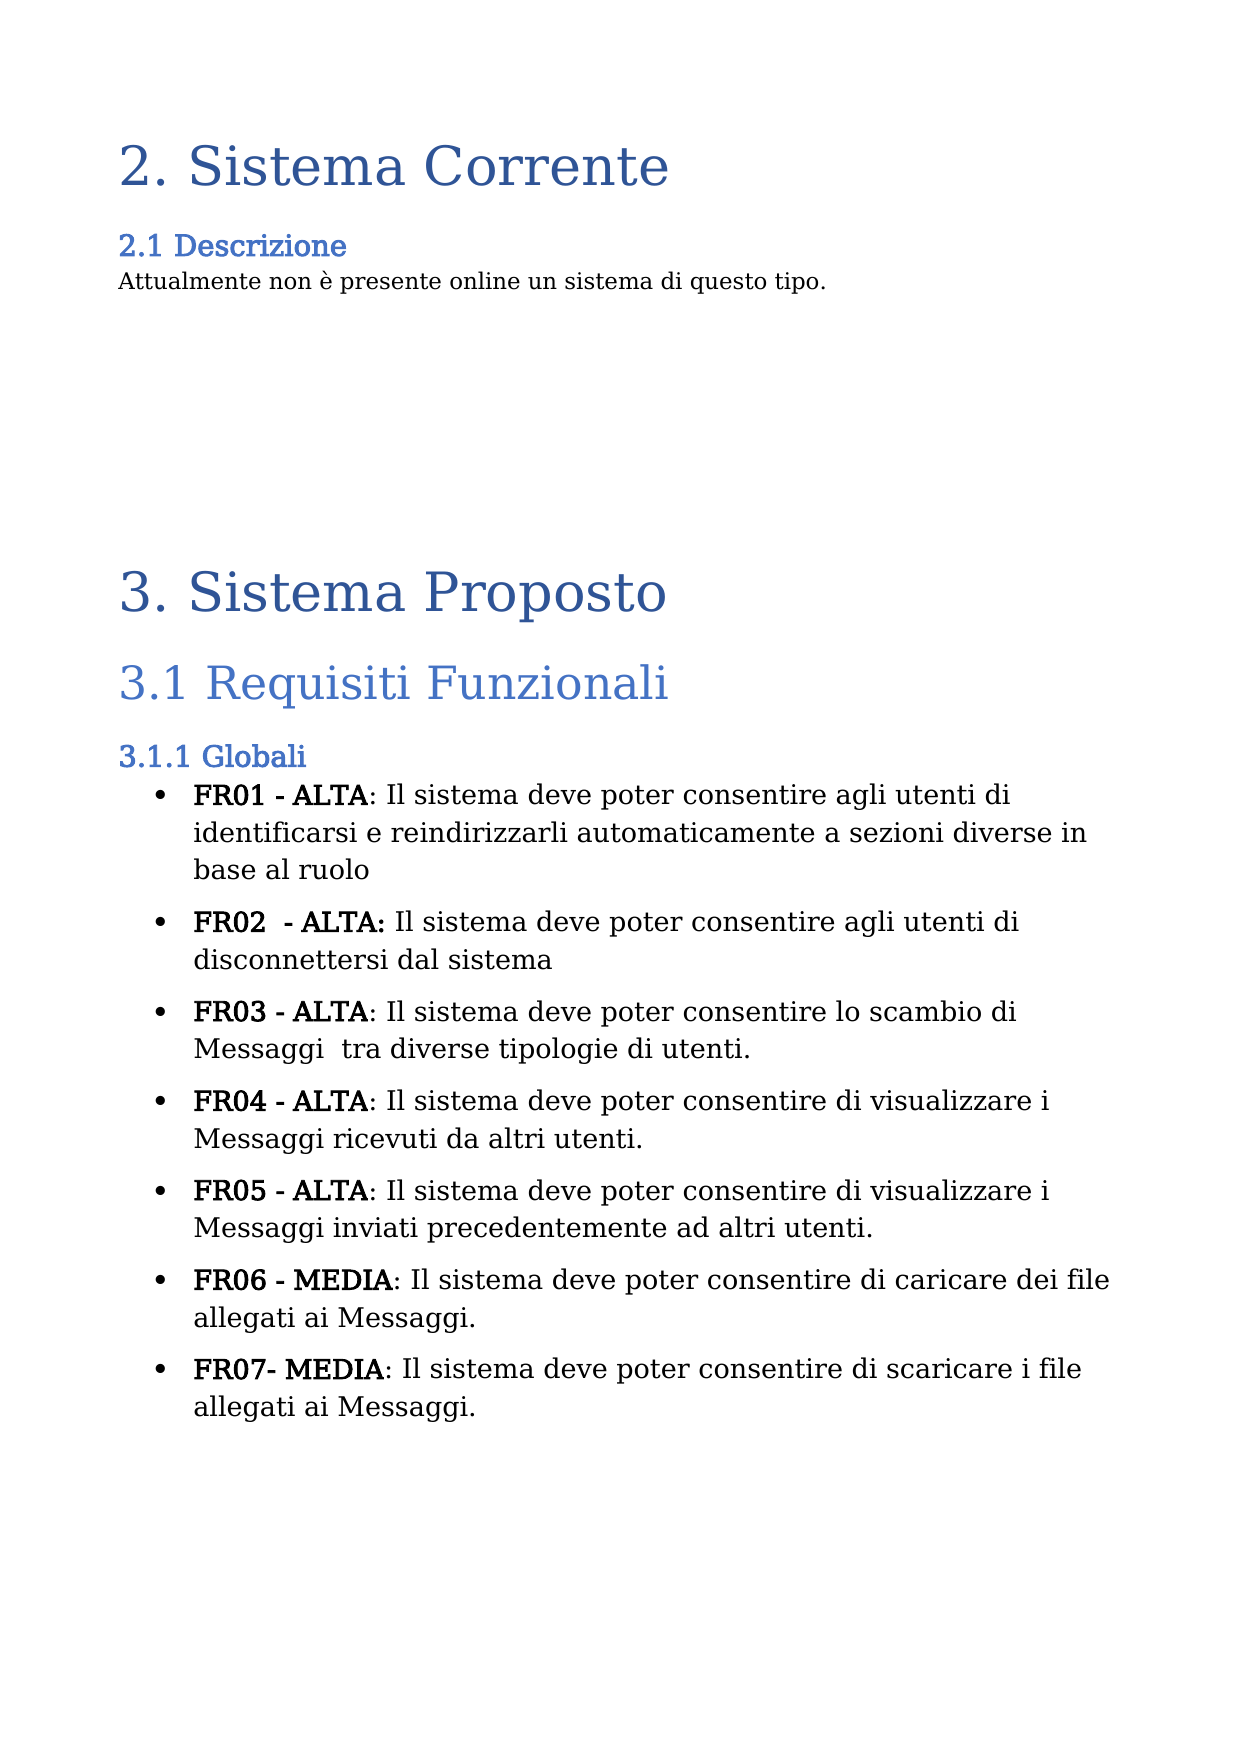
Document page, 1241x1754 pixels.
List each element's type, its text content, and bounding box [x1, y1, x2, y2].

list FR02 - ALTA: Il sistema deve poter consentire agli utenti di disconnettersi dal sistema [156, 905, 1122, 975]
subtitle 2. Sistema Corrente [118, 131, 1122, 196]
list FR07- MEDIA: Il sistema deve poter consentire di scaricare i file allegati ai Messaggi. [156, 1352, 1122, 1422]
subtitle 3. Sistema Proposto [118, 558, 1122, 623]
subtitle 3.1.1 Globali [118, 738, 1122, 773]
list FR06 - MEDIA: Il sistema deve poter consentire di caricare dei file allegati ai Messaggi. [156, 1263, 1122, 1333]
list FR04 - ALTA: Il sistema deve poter consentire di visualizzare i Messaggi ricevuti da altri utenti. [156, 1084, 1122, 1154]
subtitle 2.1 Descrizione [118, 227, 1122, 262]
text Attualmente non è presente online un sistema di questo tipo. [118, 267, 1122, 294]
list FR03 - ALTA: Il sistema deve poter consentire lo scambio di Messaggi tra diverse tipologie di utenti. [156, 994, 1122, 1064]
list FR01 - ALTA: Il sistema deve poter consentire agli utenti di identificarsi e reindirizzarli automaticamente a sezioni diverse in base al ruolo [156, 778, 1122, 885]
subtitle 3.1 Requisiti Funzionali [118, 654, 1122, 709]
list FR05 - ALTA: Il sistema deve poter consentire di visualizzare i Messaggi inviati precedentemente ad altri utenti. [156, 1173, 1122, 1243]
